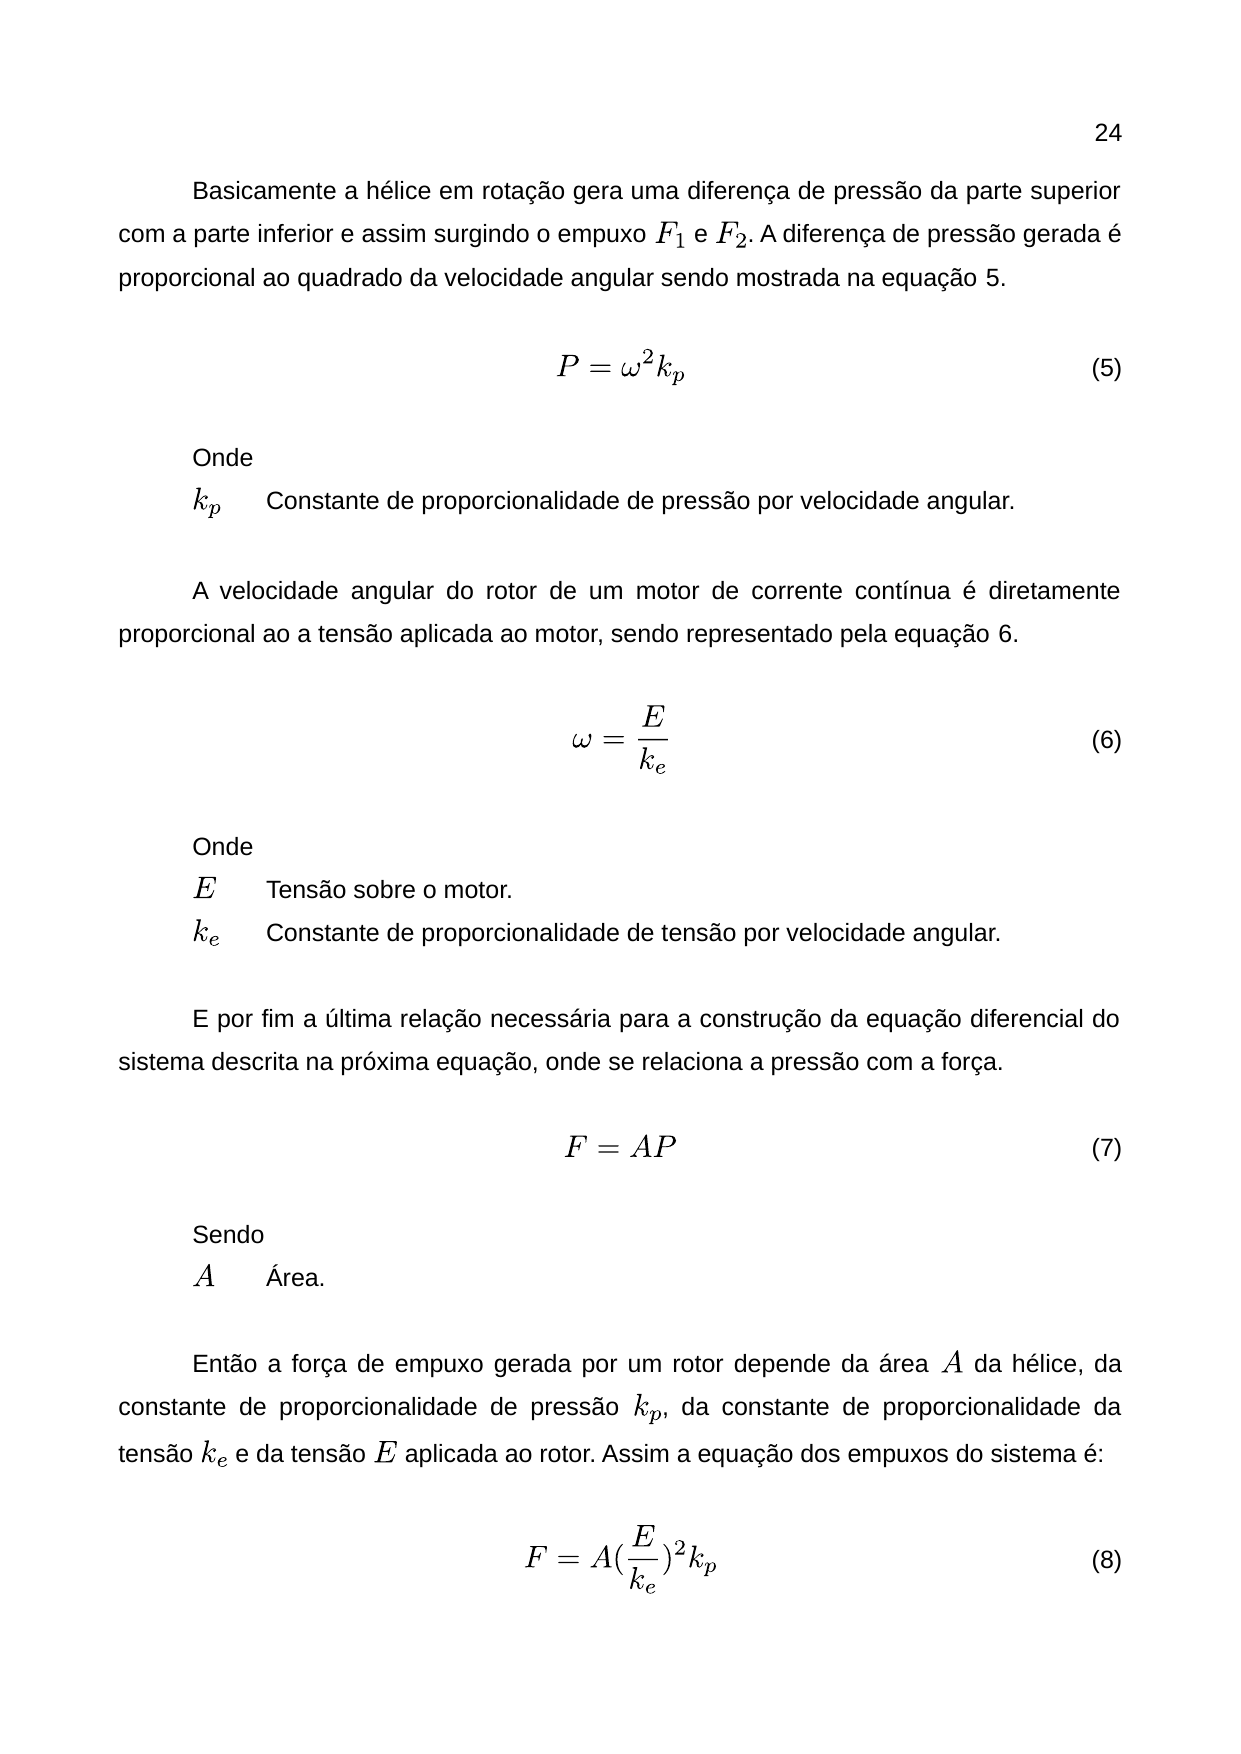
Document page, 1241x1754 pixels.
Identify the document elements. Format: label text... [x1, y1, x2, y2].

text [118, 349, 555, 385]
text (6) [668, 705, 1122, 774]
text Área. [118, 1263, 1122, 1291]
text Basicamente a hélice em rotação gera uma diferença de pressão da parte superior com a parte inferior e assim surgindo o empuxo e . A diferença de pressão gerada é proporcional ao quadrado da velocidade angular sendo mostrada na equação 5. [118, 176, 1122, 291]
text (5) [685, 349, 1122, 385]
text A velocidade angular do rotor de um motor de corrente contínua é diretamente proporcional ao a tensão aplicada ao motor, sendo representado pela equação 6. [118, 576, 1122, 648]
text Sendo [118, 1219, 1122, 1248]
text Onde [118, 443, 1122, 472]
text [118, 705, 572, 774]
text (8) [717, 1525, 1122, 1594]
text [118, 1525, 523, 1594]
text Constante de proporcionalidade de tensão por velocidade angular. [118, 918, 1122, 946]
text (7) [118, 1133, 1122, 1162]
text E por fim a última relação necessária para a construção da equação diferencial do sistema descrita na próxima equação, onde se relaciona a pressão com a força. [118, 1004, 1122, 1076]
text Tensão sobre o motor. [118, 874, 1122, 903]
text Constante de proporcionalidade de pressão por velocidade angular. [118, 486, 1122, 518]
text Onde [118, 831, 1122, 860]
text Então a força de empuxo gerada por um rotor depende da área da hélice, da constante de proporcionalidade de pressão , da constante de proporcionalidade da tensão e da tensão aplicada ao rotor. Assim a equação dos empuxos do sistema é: [118, 1349, 1122, 1468]
